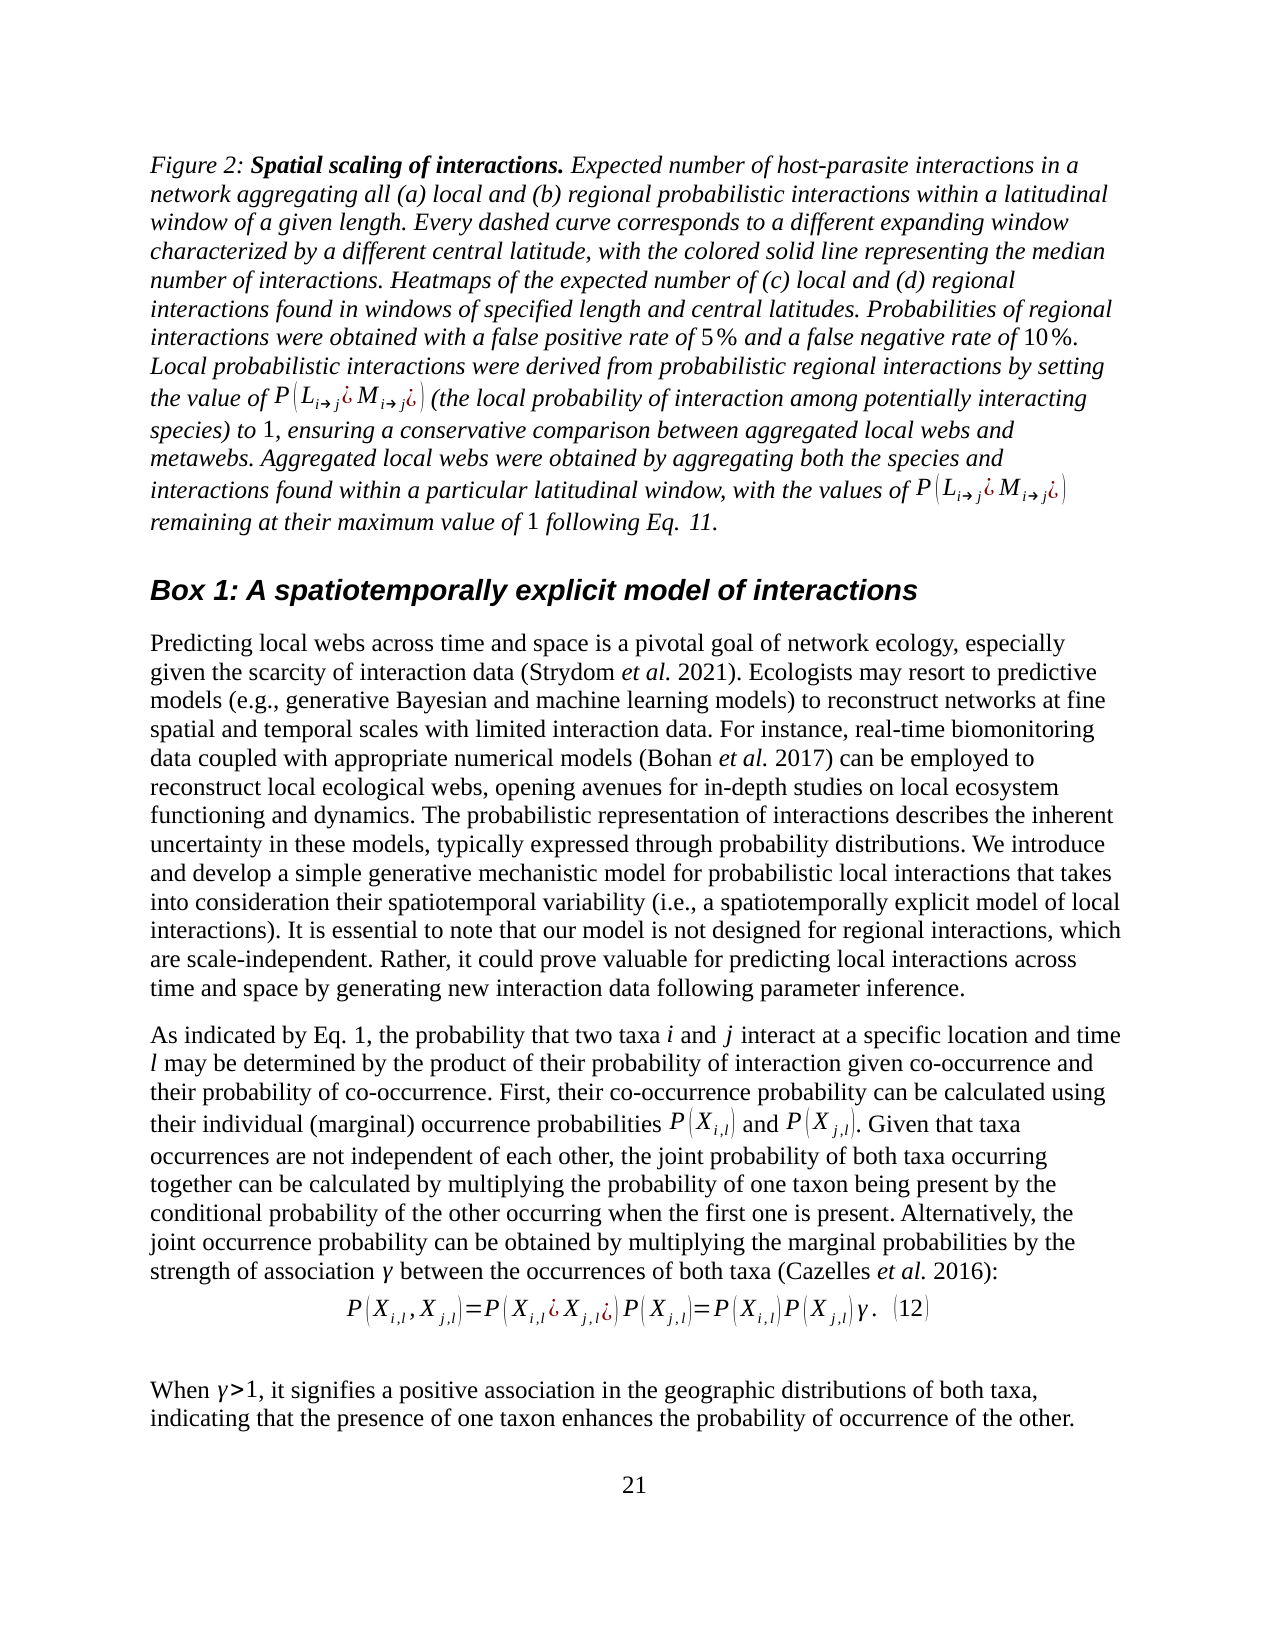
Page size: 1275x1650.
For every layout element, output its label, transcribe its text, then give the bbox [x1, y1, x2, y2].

text As indicated by Eq. 1, the probability that two taxa and interact at a specific location and time may be determined by the product of their probability of interaction given co-occurrence and their probability of co-occurrence. First, their co-occurrence probability can be calculated using their individual (marginal) occurrence probabilities and . Given that taxa occurrences are not independent of each other, the joint probability of both taxa occurring together can be calculated by multiplying the probability of one taxon being present by the conditional probability of the other occurring when the first one is present. Alternatively, the joint occurrence probability can be obtained by multiplying the marginal probabilities by the strength of association between the occurrences of both taxa (Cazelles et al. 2016): [150, 1020, 1125, 1284]
text Figure 2: Spatial scaling of interactions. Expected number of host-parasite interactions in a network aggregating all (a) local and (b) regional probabilistic interactions within a latitudinal window of a given length. Every dashed curve corresponds to a different expanding window characterized by a different central latitude, with the colored solid line representing the median number of interactions. Heatmaps of the expected number of (c) local and (d) regional interactions found in windows of specified length and central latitudes. Probabilities of regional interactions were obtained with a false positive rate of and a false negative rate of . Local probabilistic interactions were derived from probabilistic regional interactions by setting the value of (the local probability of interaction among potentially interacting species) to , ensuring a conservative comparison between aggregated local webs and metawebs. Aggregated local webs were obtained by aggregating both the species and interactions found within a particular latitudinal window, with the values of remaining at their maximum value of following Eq. 11. [150, 150, 1125, 536]
text Predicting local webs across time and space is a pivotal goal of network ecology, especially given the scarcity of interaction data (Strydom et al. 2021). Ecologists may resort to predictive models (e.g., generative Bayesian and machine learning models) to reconstruct networks at fine spatial and temporal scales with limited interaction data. For instance, real-time biomonitoring data coupled with appropriate numerical models (Bohan et al. 2017) can be employed to reconstruct local ecological webs, opening avenues for in-depth studies on local ecosystem functioning and dynamics. The probabilistic representation of interactions describes the inherent uncertainty in these models, typically expressed through probability distributions. We introduce and develop a simple generative mechanistic model for probabilistic local interactions that takes into consideration their spatiotemporal variability (i.e., a spatiotemporally explicit model of local interactions). It is essential to note that our model is not designed for regional interactions, which are scale-independent. Rather, it could prove valuable for predicting local interactions across time and space by generating new interaction data following parameter inference. [150, 628, 1125, 1002]
text When , it signifies a positive association in the geographic distributions of both taxa, indicating that the presence of one taxon enhances the probability of occurrence of the other. [150, 1375, 1125, 1432]
subtitle Box 1: A spatiotemporally explicit model of interactions [150, 573, 1125, 607]
